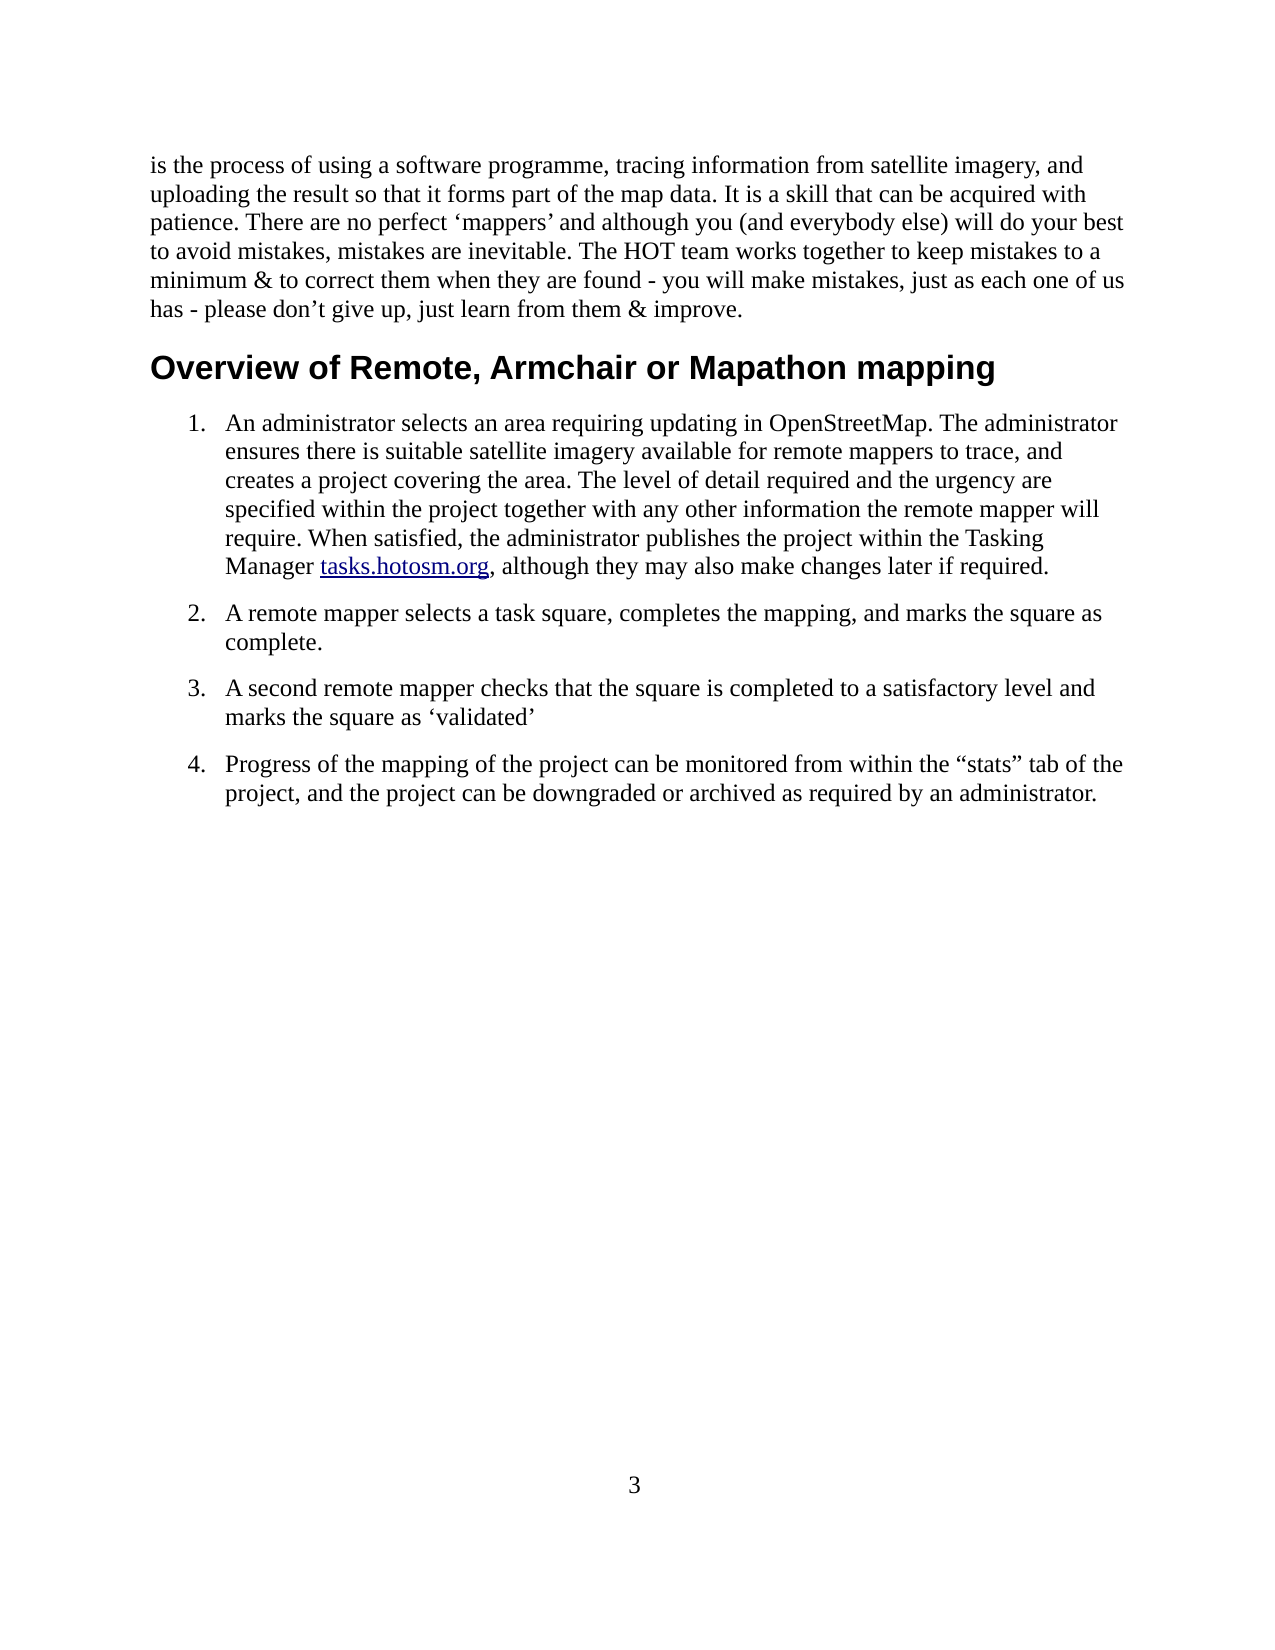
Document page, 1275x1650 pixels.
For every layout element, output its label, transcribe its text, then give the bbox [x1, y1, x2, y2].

list Progress of the mapping of the project can be monitored from within the “stats” tab of the project, and the project can be downgraded or archived as required by an administrator. [187, 749, 1125, 806]
list A remote mapper selects a task square, completes the mapping, and marks the square as complete. [187, 598, 1125, 656]
list An administrator selects an area requiring updating in OpenStreetMap. The administrator ensures there is suitable satellite imagery available for remote mappers to trace, and creates a project covering the area. The level of detail required and the urgency are specified within the project together with any other information the remote mapper will require. When satisfied, the administrator publishes the project within the Tasking Manager tasks.hotosm.org, although they may also make changes later if required. [187, 408, 1125, 580]
text is the process of using a software programme, tracing information from satellite imagery, and uploading the result so that it forms part of the map data. It is a skill that can be acquired with patience. There are no perfect ‘mappers’ and although you (and everybody else) will do your best to avoid mistakes, mistakes are inevitable. The HOT team works together to keep mistakes to a minimum & to correct them when they are found - you will make mistakes, just as each one of us has - please don’t give up, just learn from them & improve. [150, 150, 1125, 322]
list A second remote mapper checks that the square is completed to a satisfactory level and marks the square as ‘validated’ [187, 673, 1125, 731]
subtitle Overview of Remote, Armchair or Mapathon mapping [150, 347, 1125, 386]
